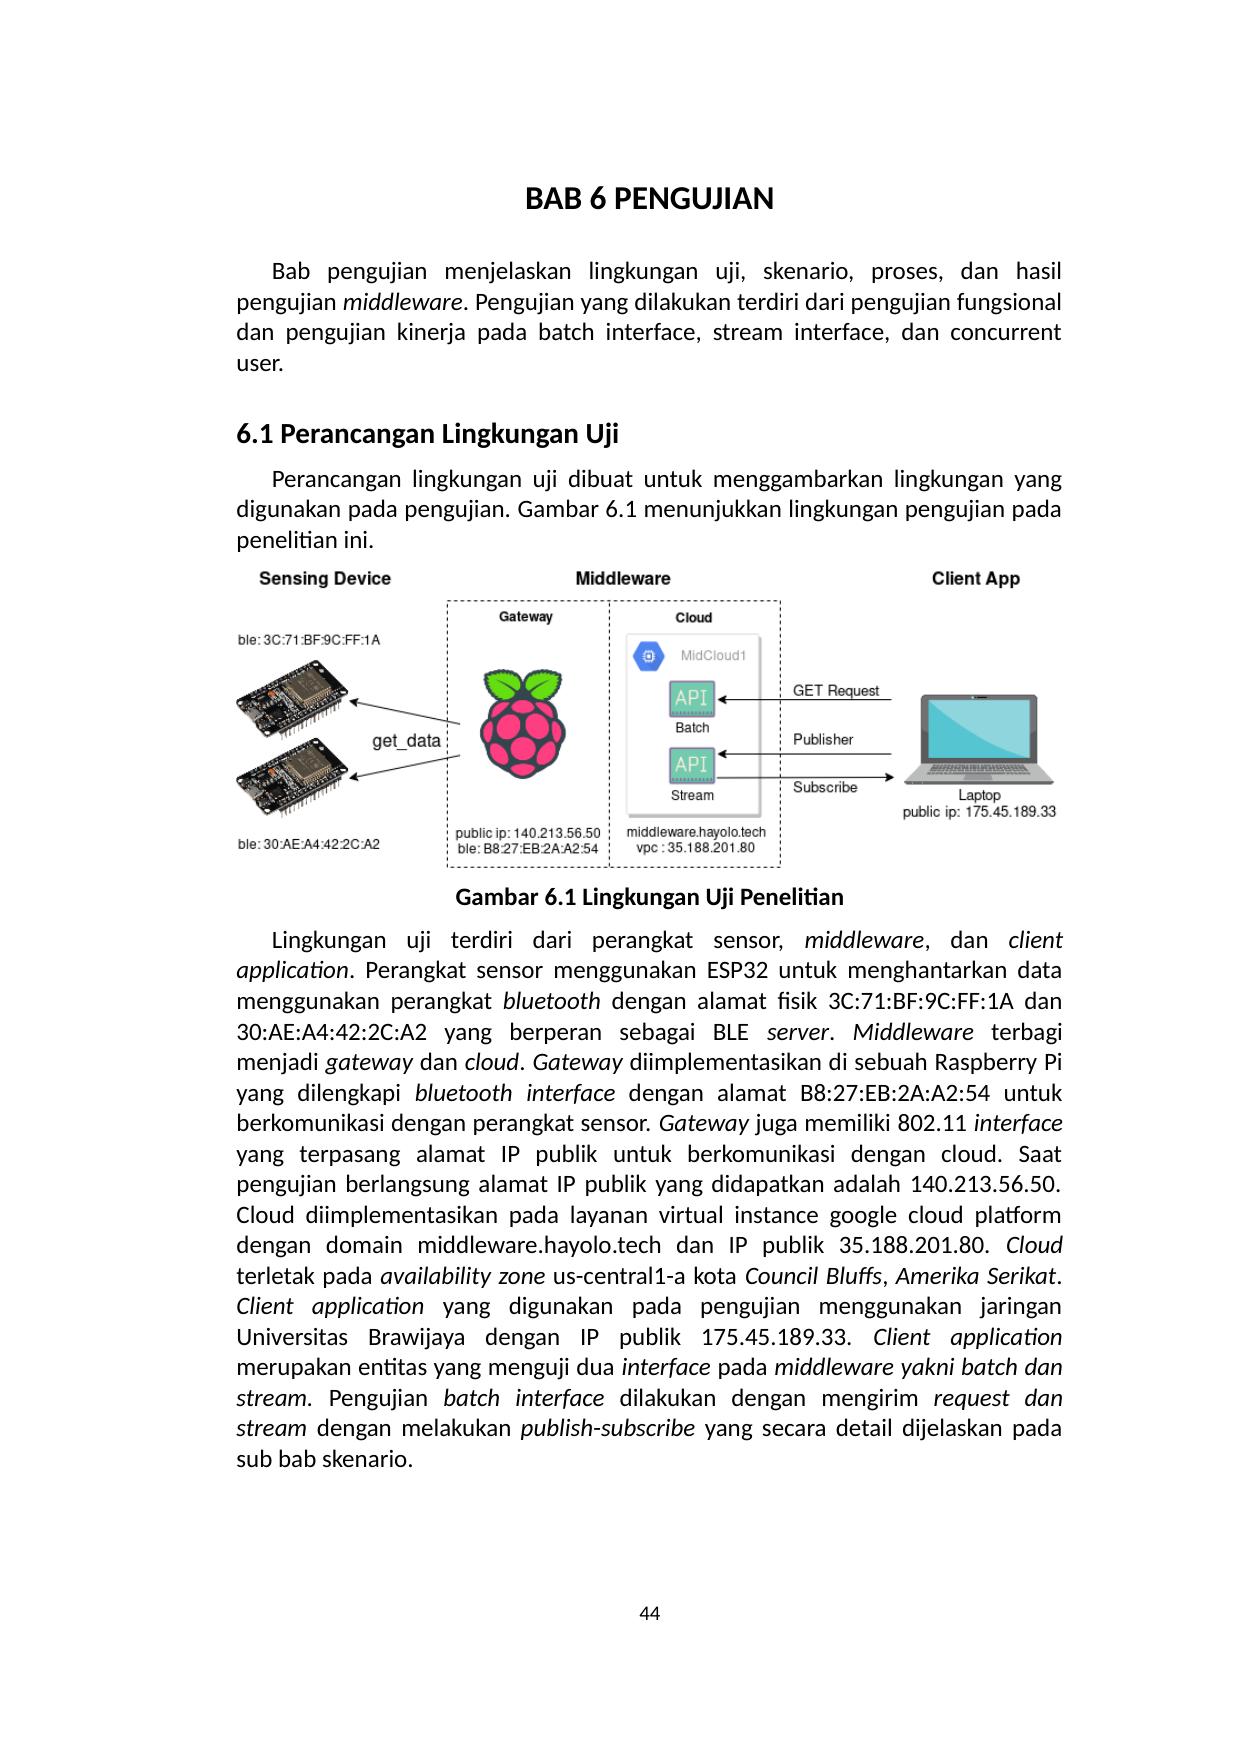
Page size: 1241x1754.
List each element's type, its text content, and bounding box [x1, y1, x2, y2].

text Bab pengujian menjelaskan lingkungan uji, skenario, proses, dan hasil pengujian middleware. Pengujian yang dilakukan terdiri dari pengujian fungsional dan pengujian kinerja pada batch interface, stream interface, dan concurrent user. [236, 255, 1063, 377]
text Lingkungan uji terdiri dari perangkat sensor, middleware, dan client application. Perangkat sensor menggunakan ESP32 untuk menghantarkan data menggunakan perangkat bluetooth dengan alamat fisik 3C:71:BF:9C:FF:1A dan 30:AE:A4:42:2C:A2 yang berperan sebagai BLE server. Middleware terbagi menjadi gateway dan cloud. Gateway diimplementasikan di sebuah Raspberry Pi yang dilengkapi bluetooth interface dengan alamat B8:27:EB:2A:A2:54 untuk berkomunikasi dengan perangkat sensor. Gateway juga memiliki 802.11 interface yang terpasang alamat IP publik untuk berkomunikasi dengan cloud. Saat pengujian berlangsung alamat IP publik yang didapatkan adalah 140.213.56.50. Cloud diimplementasikan pada layanan virtual instance google cloud platform dengan domain middleware.hayolo.tech dan IP publik 35.188.201.80. Cloud terletak pada availability zone us-central1-a kota Council Bluffs, Amerika Serikat. Client application yang digunakan pada pengujian menggunakan jaringan Universitas Brawijaya dengan IP publik 175.45.189.33. Client application merupakan entitas yang menguji dua interface pada middleware yakni batch dan stream. Pengujian batch interface dilakukan dengan mengirim request dan stream dengan melakukan publish-subscribe yang secara detail dijelaskan pada sub bab skenario. [236, 924, 1063, 1473]
text Perancangan lingkungan uji dibuat untuk menggambarkan lingkungan yang digunakan pada pengujian. Gambar 6.1 menunjukkan lingkungan pengujian pada penelitian ini. [236, 463, 1063, 555]
picture [236, 567, 1063, 869]
subtitle Perancangan Lingkungan Uji [236, 415, 1063, 451]
subtitle PENGUJIAN [236, 177, 1063, 218]
list Gambar ‎6.1 Lingkungan Uji Penelitian [236, 869, 1063, 912]
